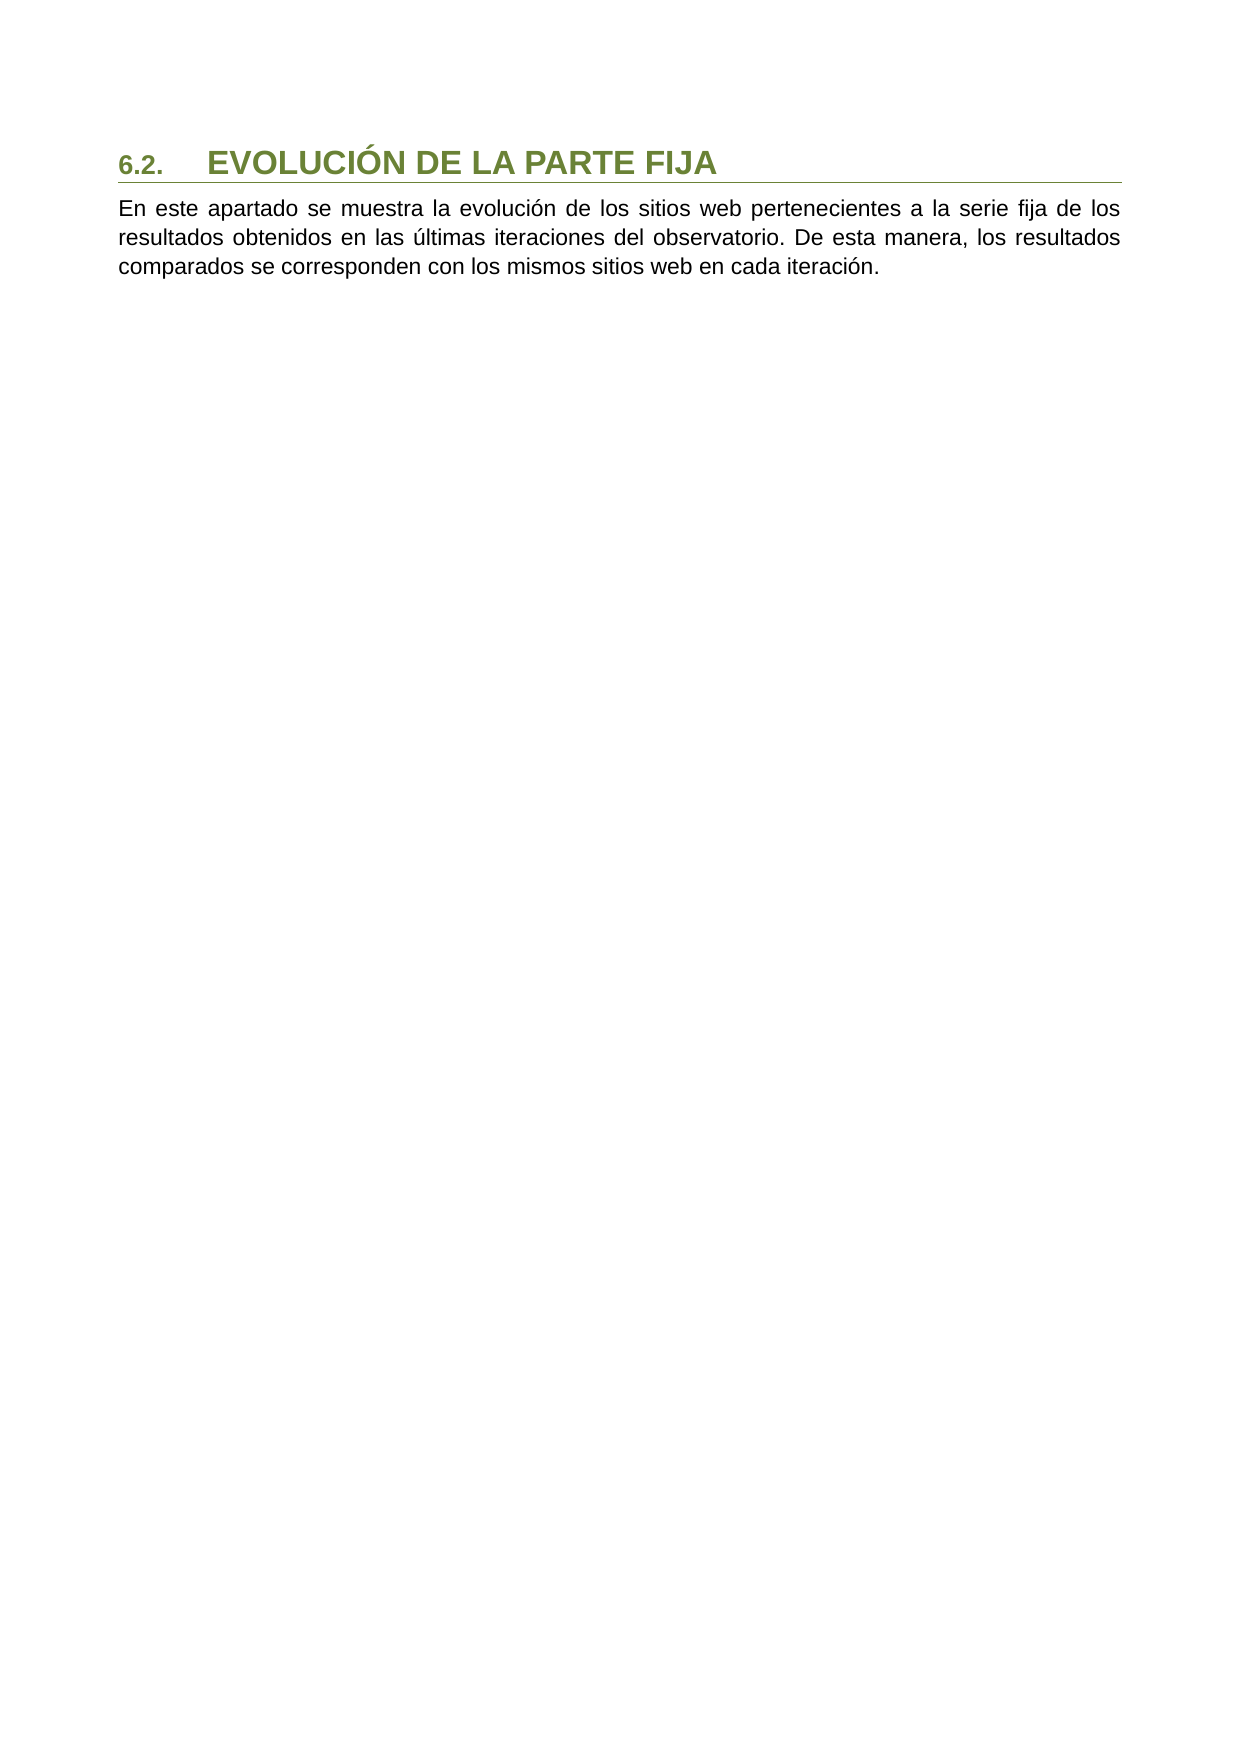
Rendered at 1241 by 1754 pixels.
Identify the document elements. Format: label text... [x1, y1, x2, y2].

subtitle EVOLUCIÓN DE LA PARTE FIJA [118, 143, 1122, 182]
text En este apartado se muestra la evolución de los sitios web pertenecientes a la serie fija de los resultados obtenidos en las últimas iteraciones del observatorio. De esta manera, los resultados comparados se corresponden con los mismos sitios web en cada iteración. [118, 195, 1122, 279]
